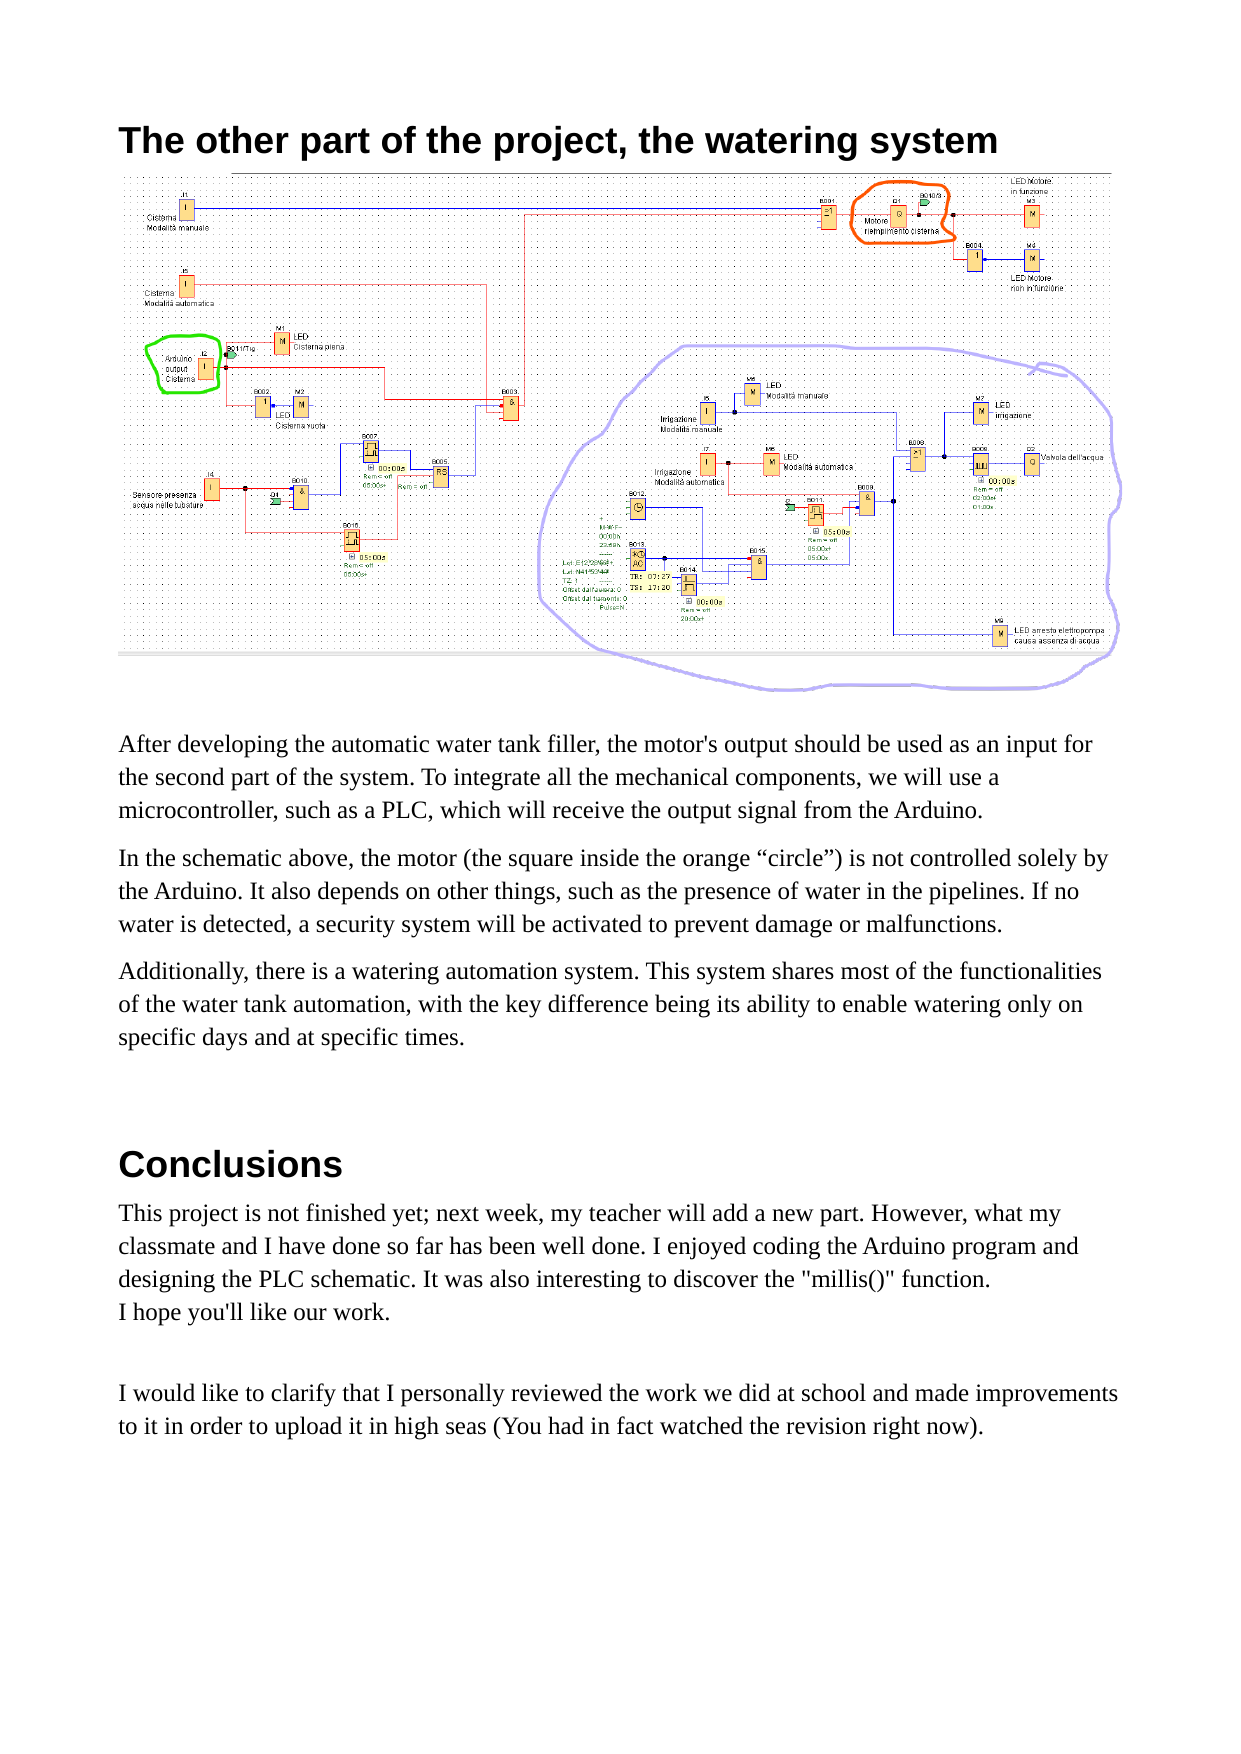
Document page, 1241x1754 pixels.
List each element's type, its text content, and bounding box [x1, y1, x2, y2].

text Additionally, there is a watering automation system. This system shares most of the functionalities of the water tank automation, with the key difference being its ability to enable watering only on specific days and at specific times. [118, 956, 1122, 1051]
subtitle Conclusions [118, 1143, 1122, 1186]
text After developing the automatic water tank filler, the motor's output should be used as an input for the second part of the system. To integrate all the mechanical components, we will use a microcontroller, such as a PLC, which will receive the output signal from the Arduino. [118, 692, 1122, 824]
picture [118, 173, 1123, 692]
text In the schematic above, the motor (the square inside the orange “circle”) is not controlled solely by the Arduino. It also depends on other things, such as the presence of water in the pipelines. If no water is detected, a security system will be activated to prevent damage or malfunctions. [118, 843, 1122, 938]
subtitle The other part of the project, the watering system [118, 118, 1122, 161]
text I would like to clarify that I personally reviewed the work we did at school and made improvements to it in order to upload it in high seas (You had in fact watched the revision right now). [118, 1345, 1122, 1440]
text This project is not finished yet; next week, my teacher will add a new part. However, what my classmate and I have done so far has been well done. I enjoyed coding the Arduino program and designing the PLC schematic. It was also interesting to discover the "millis()" function. I hope you'll like our work. [118, 1198, 1122, 1326]
